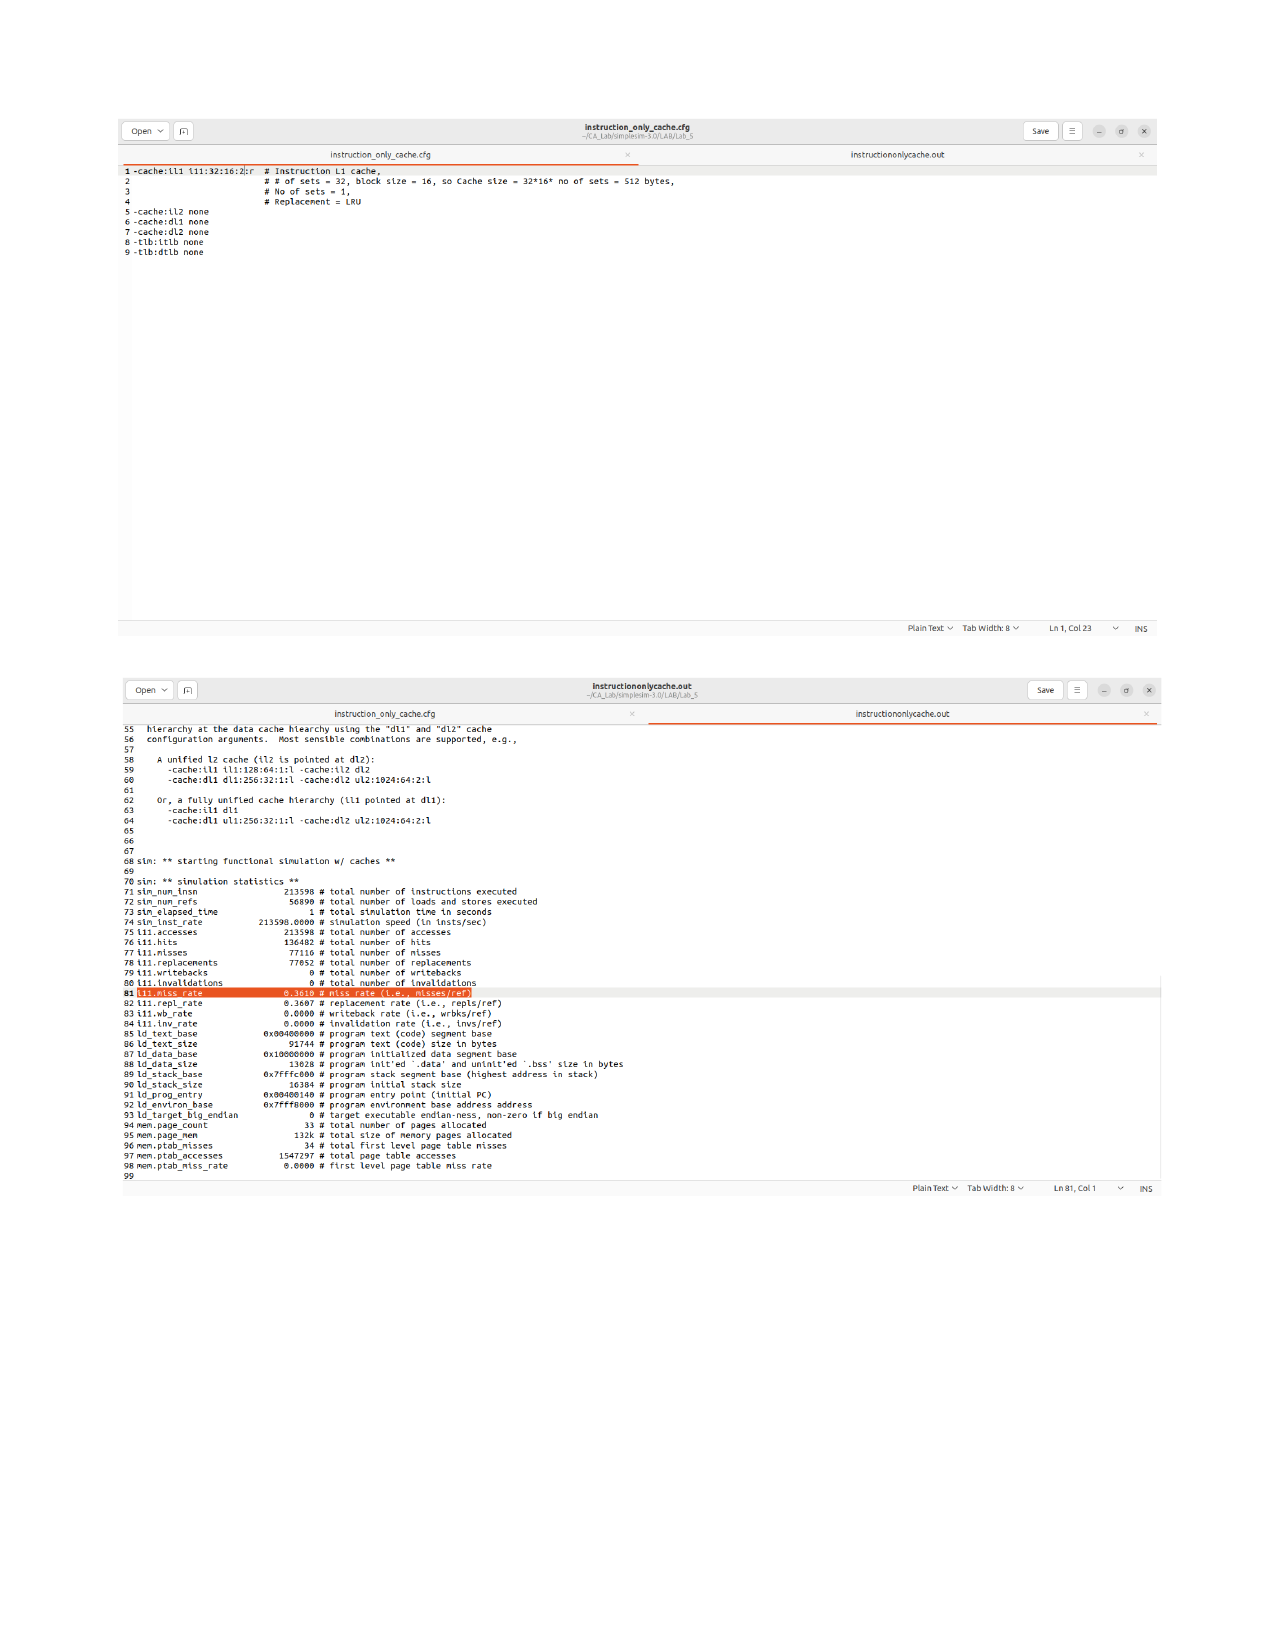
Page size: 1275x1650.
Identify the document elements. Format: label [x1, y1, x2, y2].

picture [122, 677, 1162, 1196]
picture [118, 118, 1157, 636]
